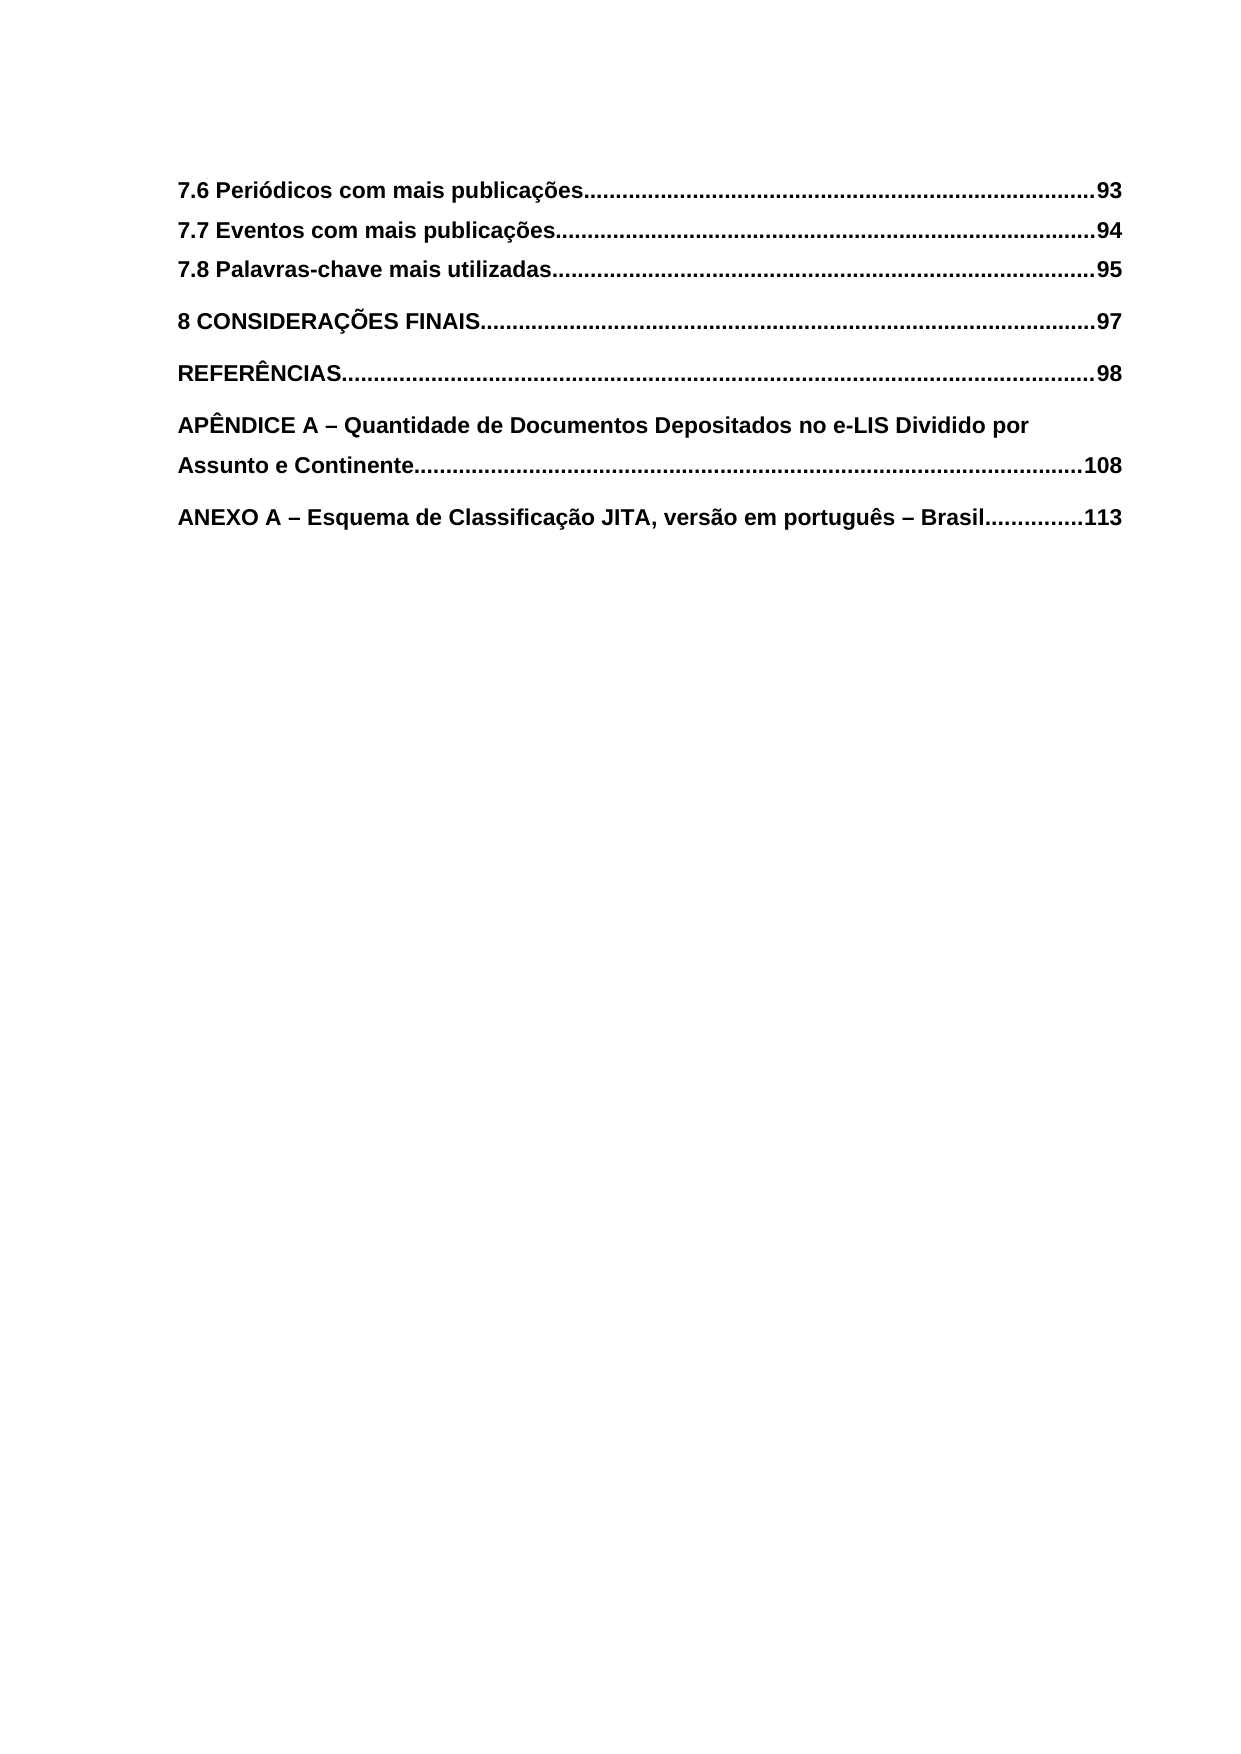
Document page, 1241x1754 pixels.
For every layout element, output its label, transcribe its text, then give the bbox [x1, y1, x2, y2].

text 7.6 Periódicos com mais publicações 93 [177, 177, 1122, 203]
text REFERÊNCIAS 98 [177, 360, 1122, 386]
text APÊNDICE A – Quantidade de Documentos Depositados no e-LIS Dividido por Assunto e Continente 108 [177, 412, 1122, 478]
text 7.7 Eventos com mais publicações 94 [177, 217, 1122, 243]
text 8 CONSIDERAÇÕES FINAIS 97 [177, 308, 1122, 334]
text 7.8 Palavras-chave mais utilizadas 95 [177, 256, 1122, 282]
text ANEXO A – Esquema de Classificação JITA, versão em português – Brasil 113 [177, 503, 1122, 530]
